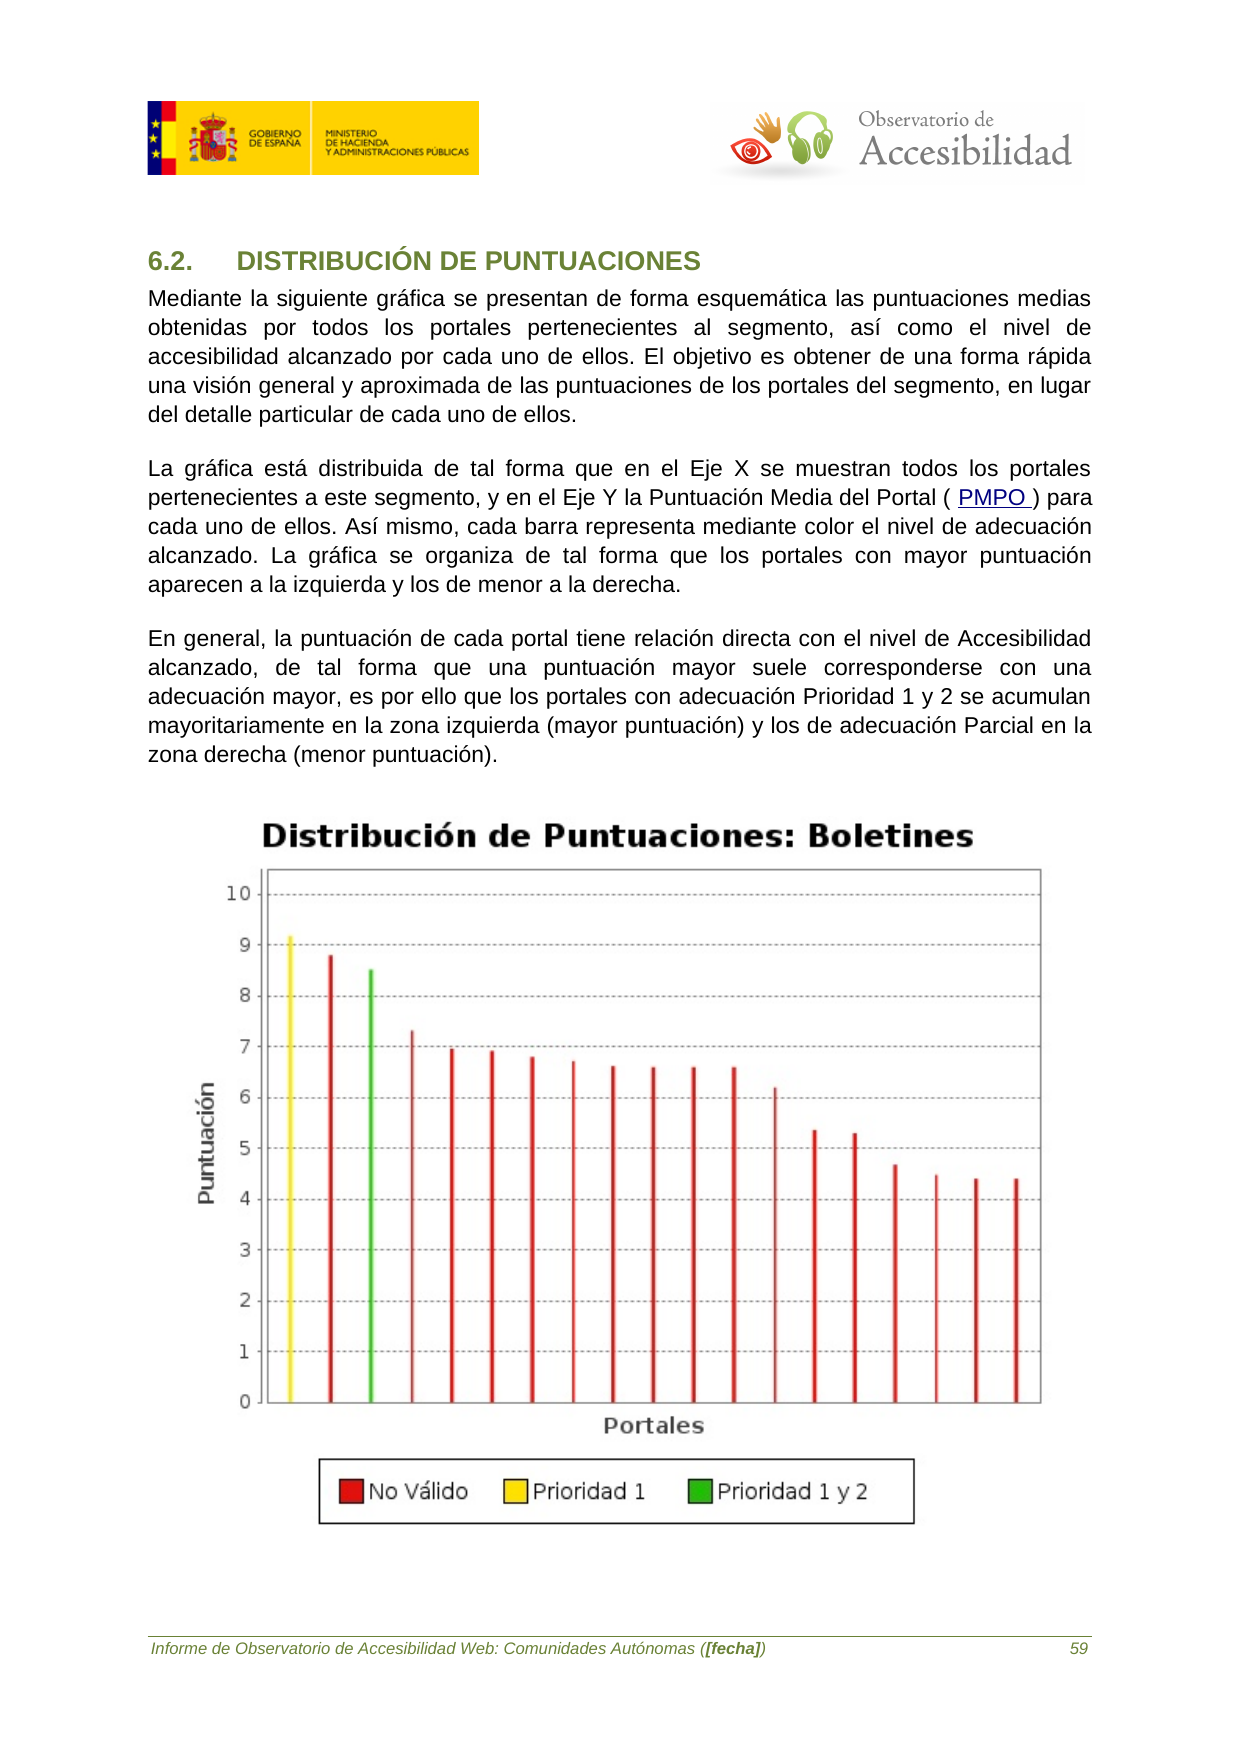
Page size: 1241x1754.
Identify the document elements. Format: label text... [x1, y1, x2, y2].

text La gráfica está distribuida de tal forma que en el Eje X se muestran todos los portales pertenecientes a este segmento, y en el Eje Y la Puntuación Media del Portal ( PMPO ) para cada uno de ellos. Así mismo, cada barra representa mediante color el nivel de adecuación alcanzado. La gráfica se organiza de tal forma que los portales con mayor puntuación aparecen a la izquierda y los de menor a la derecha. [148, 455, 1092, 597]
subtitle Distribución de puntuaciones [148, 245, 1092, 276]
text En general, la puntuación de cada portal tiene relación directa con el nivel de Accesibilidad alcanzado, de tal forma que una puntuación mayor suele corresponderse con una adecuación mayor, es por ello que los portales con adecuación Prioridad 1 y 2 se acumulan mayoritariamente en la zona izquierda (mayor puntuación) y los de adecuación Parcial en la zona derecha (menor puntuación). [148, 625, 1092, 767]
picture [710, 102, 1086, 185]
picture [147, 101, 479, 175]
picture [175, 816, 1059, 1526]
text Mediante la siguiente gráfica se presentan de forma esquemática las puntuaciones medias obtenidas por todos los portales pertenecientes al segmento, así como el nivel de accesibilidad alcanzado por cada uno de ellos. El objetivo es obtener de una forma rápida una visión general y aproximada de las puntuaciones de los portales del segmento, en lugar del detalle particular de cada uno de ellos. [148, 285, 1092, 427]
